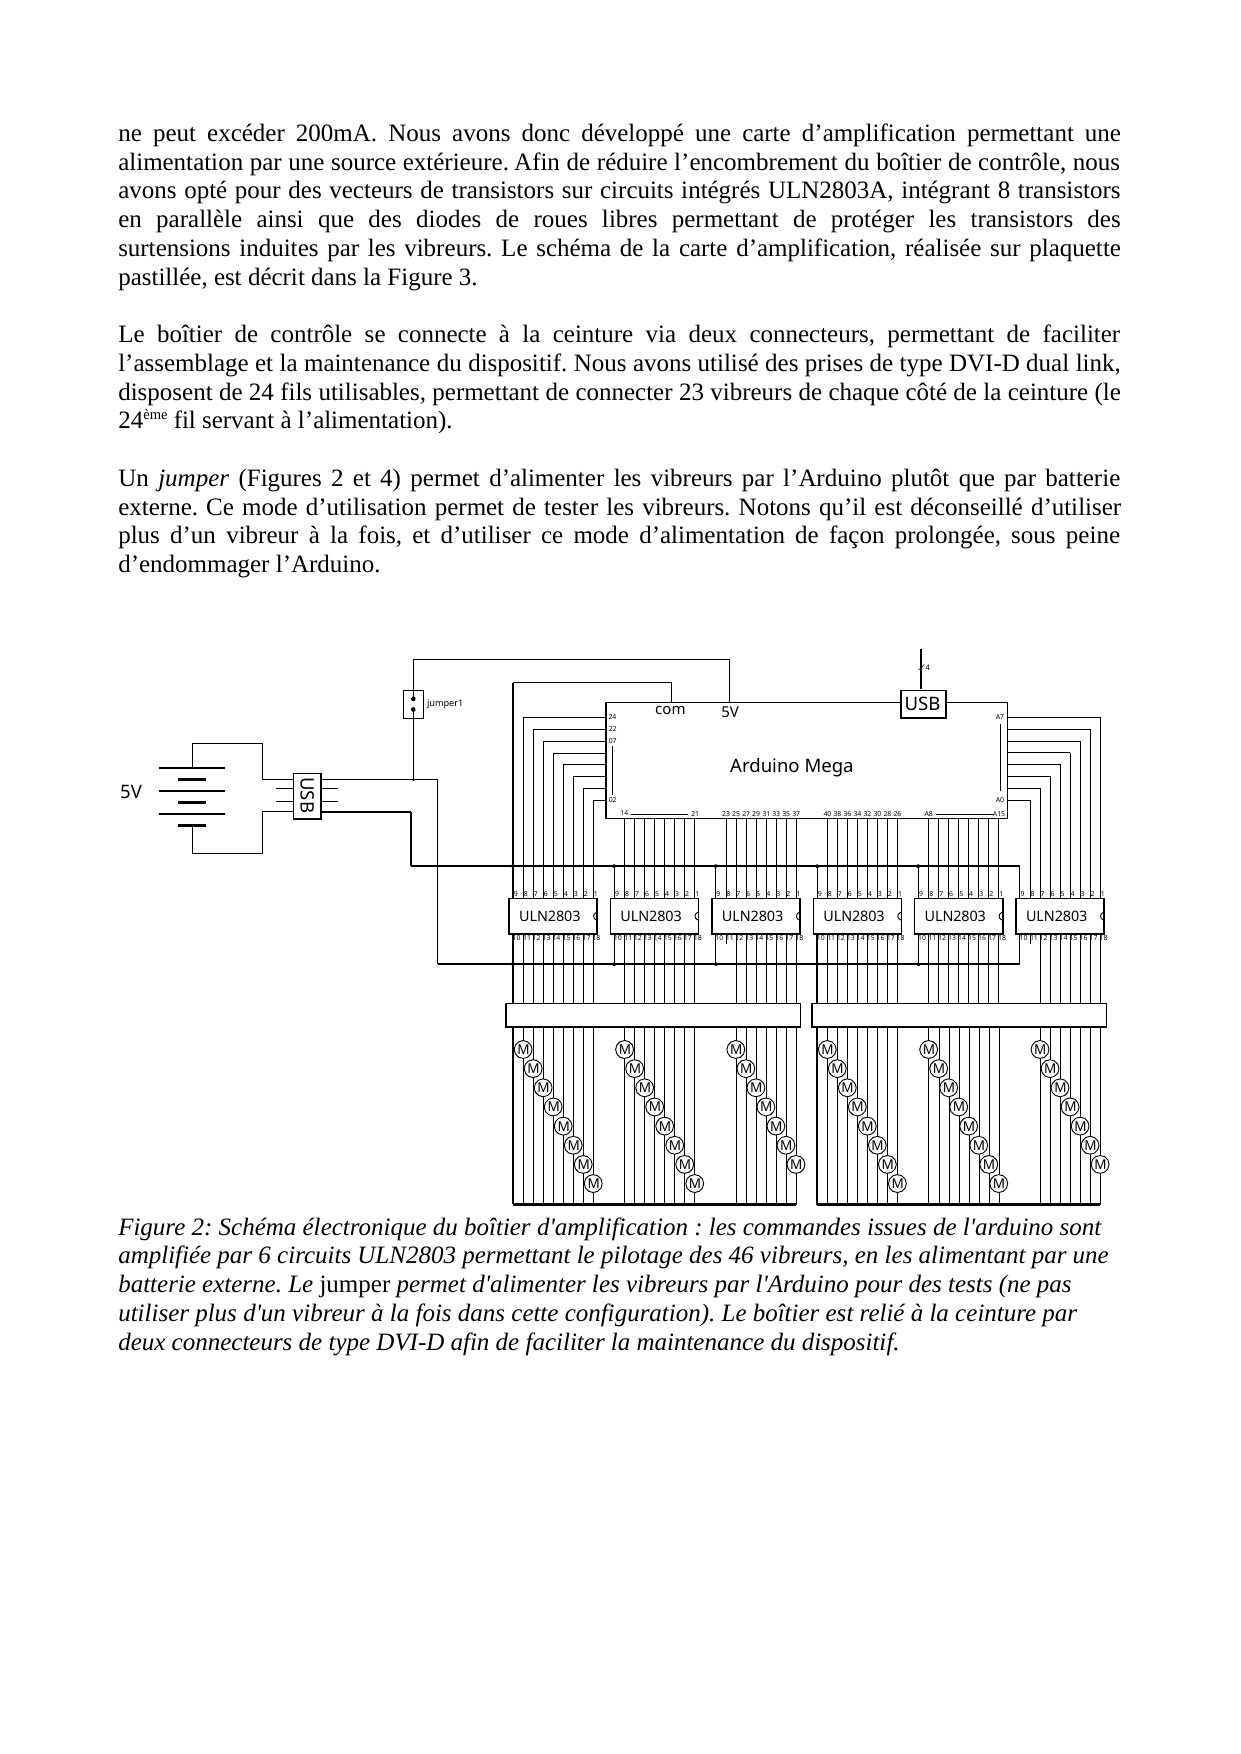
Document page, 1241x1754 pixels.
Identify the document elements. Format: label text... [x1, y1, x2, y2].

text Le boîtier de contrôle se connecte à la ceinture via deux connecteurs, permettant de faciliter l’assemblage et la maintenance du dispositif. Nous avons utilisé des prises de type DVI-D dual link, disposent de 24 fils utilisables, permettant de connecter 23 vibreurs de chaque côté de la ceinture (le 24ème fil servant à l’alimentation). [118, 319, 1122, 434]
text Un jumper (Figures 2 et 4) permet d’alimenter les vibreurs par l’Arduino plutôt que par batterie externe. Ce mode d’utilisation permet de tester les vibreurs. Notons qu’il est déconseillé d’utiliser plus d’un vibreur à la fois, et d’utiliser ce mode d’alimentation de façon prolongée, sous peine d’endommager l’Arduino. [118, 463, 1122, 578]
text ne peut excéder 200mA. Nous avons donc développé une carte d’amplification permettant une alimentation par une source extérieure. Afin de réduire l’encombrement du boîtier de contrôle, nous avons opté pour des vecteurs de transistors sur circuits intégrés ULN2803A, intégrant 8 transistors en parallèle ainsi que des diodes de roues libres permettant de protéger les transistors des surtensions induites par les vibreurs. Le schéma de la carte d’amplification, réalisée sur plaquette pastillée, est décrit dans la Figure 3. [118, 118, 1122, 291]
text Figure 2: Schéma électronique du boîtier d'amplification : les commandes issues de l'arduino sont amplifiée par 6 circuits ULN2803 permettant le pilotage des 46 vibreurs, en les alimentant par une batterie externe. Le jumper permet d'alimenter les vibreurs par l'Arduino pour des tests (ne pas utiliser plus d'un vibreur à la fois dans cette configuration). Le boîtier est relié à la ceinture par deux connecteurs de type DVI-D afin de faciliter la maintenance du dispositif. [118, 648, 1122, 1356]
